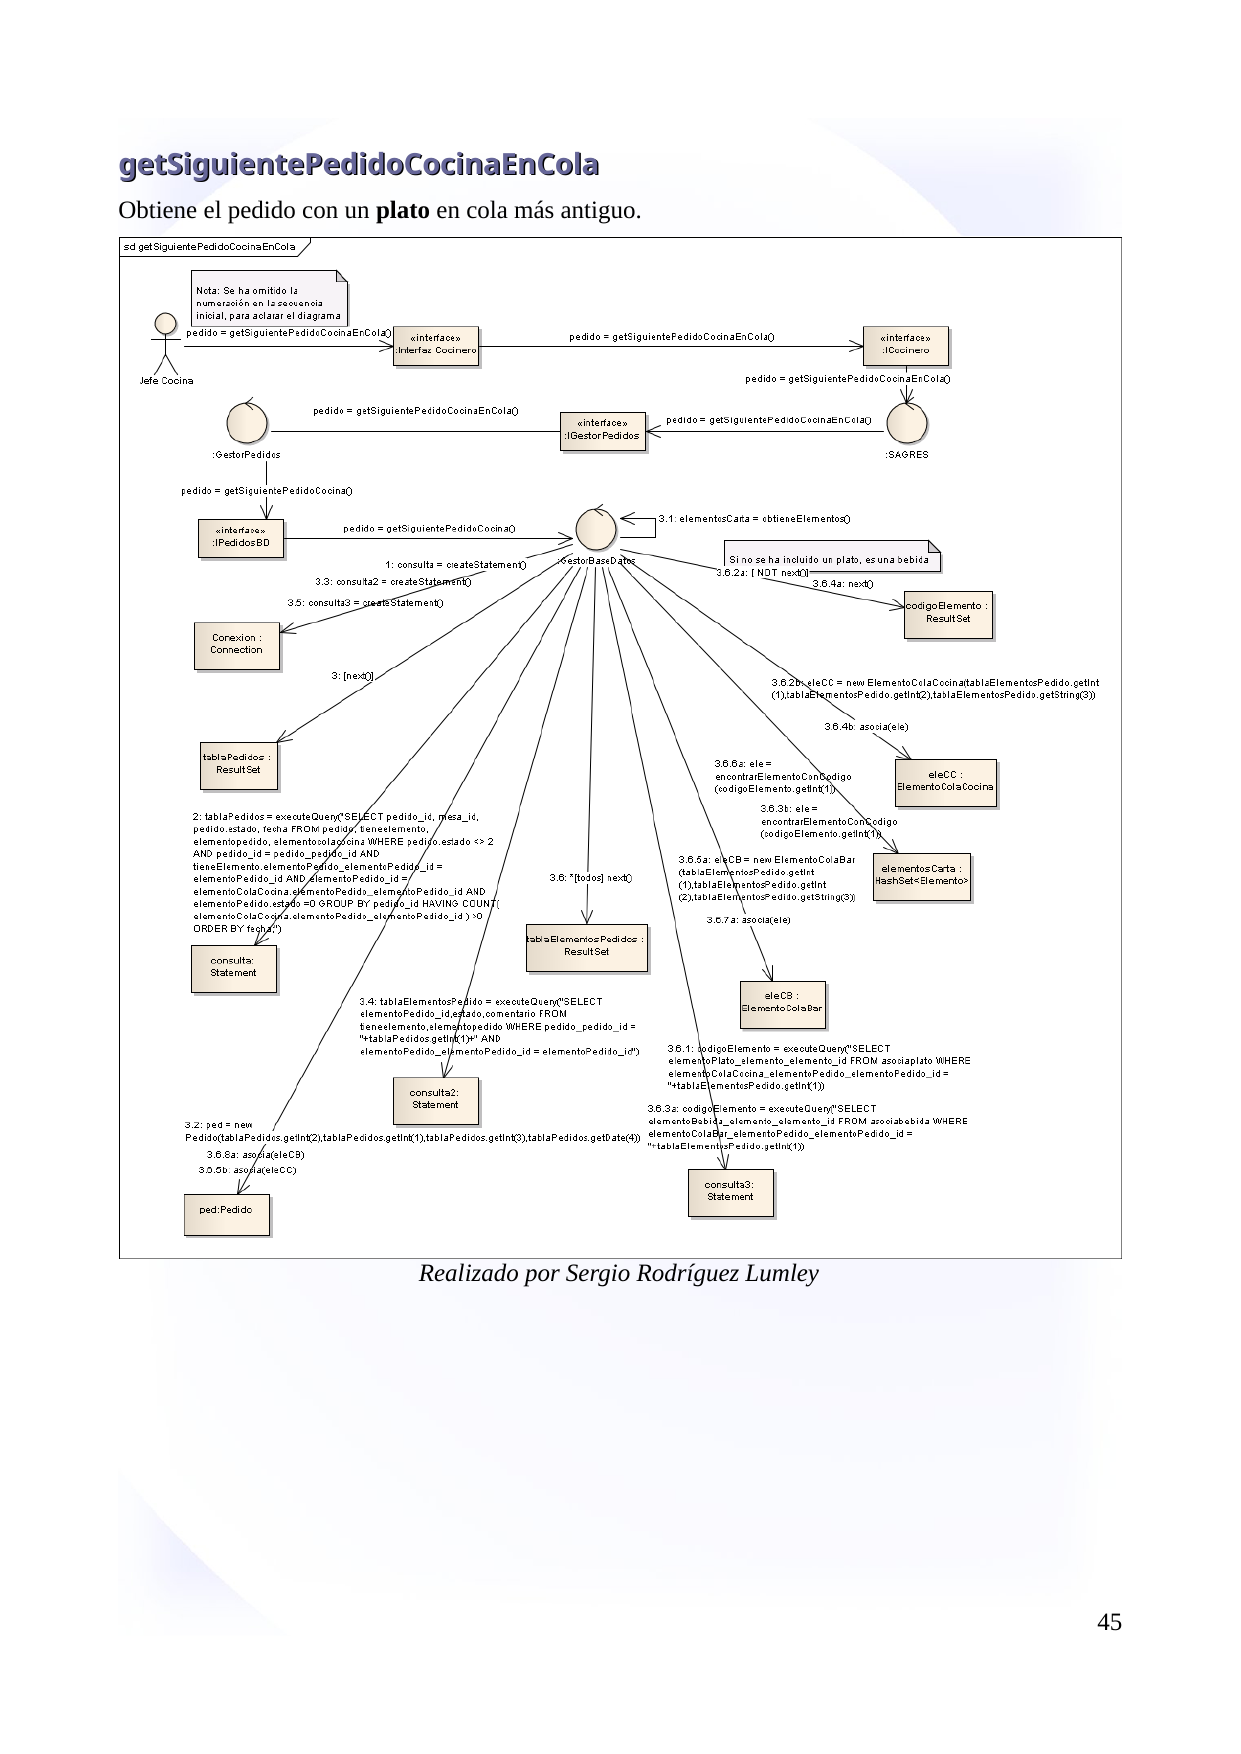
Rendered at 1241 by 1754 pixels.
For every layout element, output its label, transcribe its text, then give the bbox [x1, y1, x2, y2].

picture [118, 118, 1122, 143]
text Realizado por Sergio Rodríguez Lumley [118, 1259, 1122, 1287]
picture [118, 1287, 1122, 1636]
text Obtiene el pedido con un plato en cola más antiguo. [118, 195, 1122, 224]
picture [118, 224, 1122, 1259]
picture [118, 183, 1122, 195]
subtitle getSiguientePedidoCocinaEnCola [118, 143, 1122, 183]
